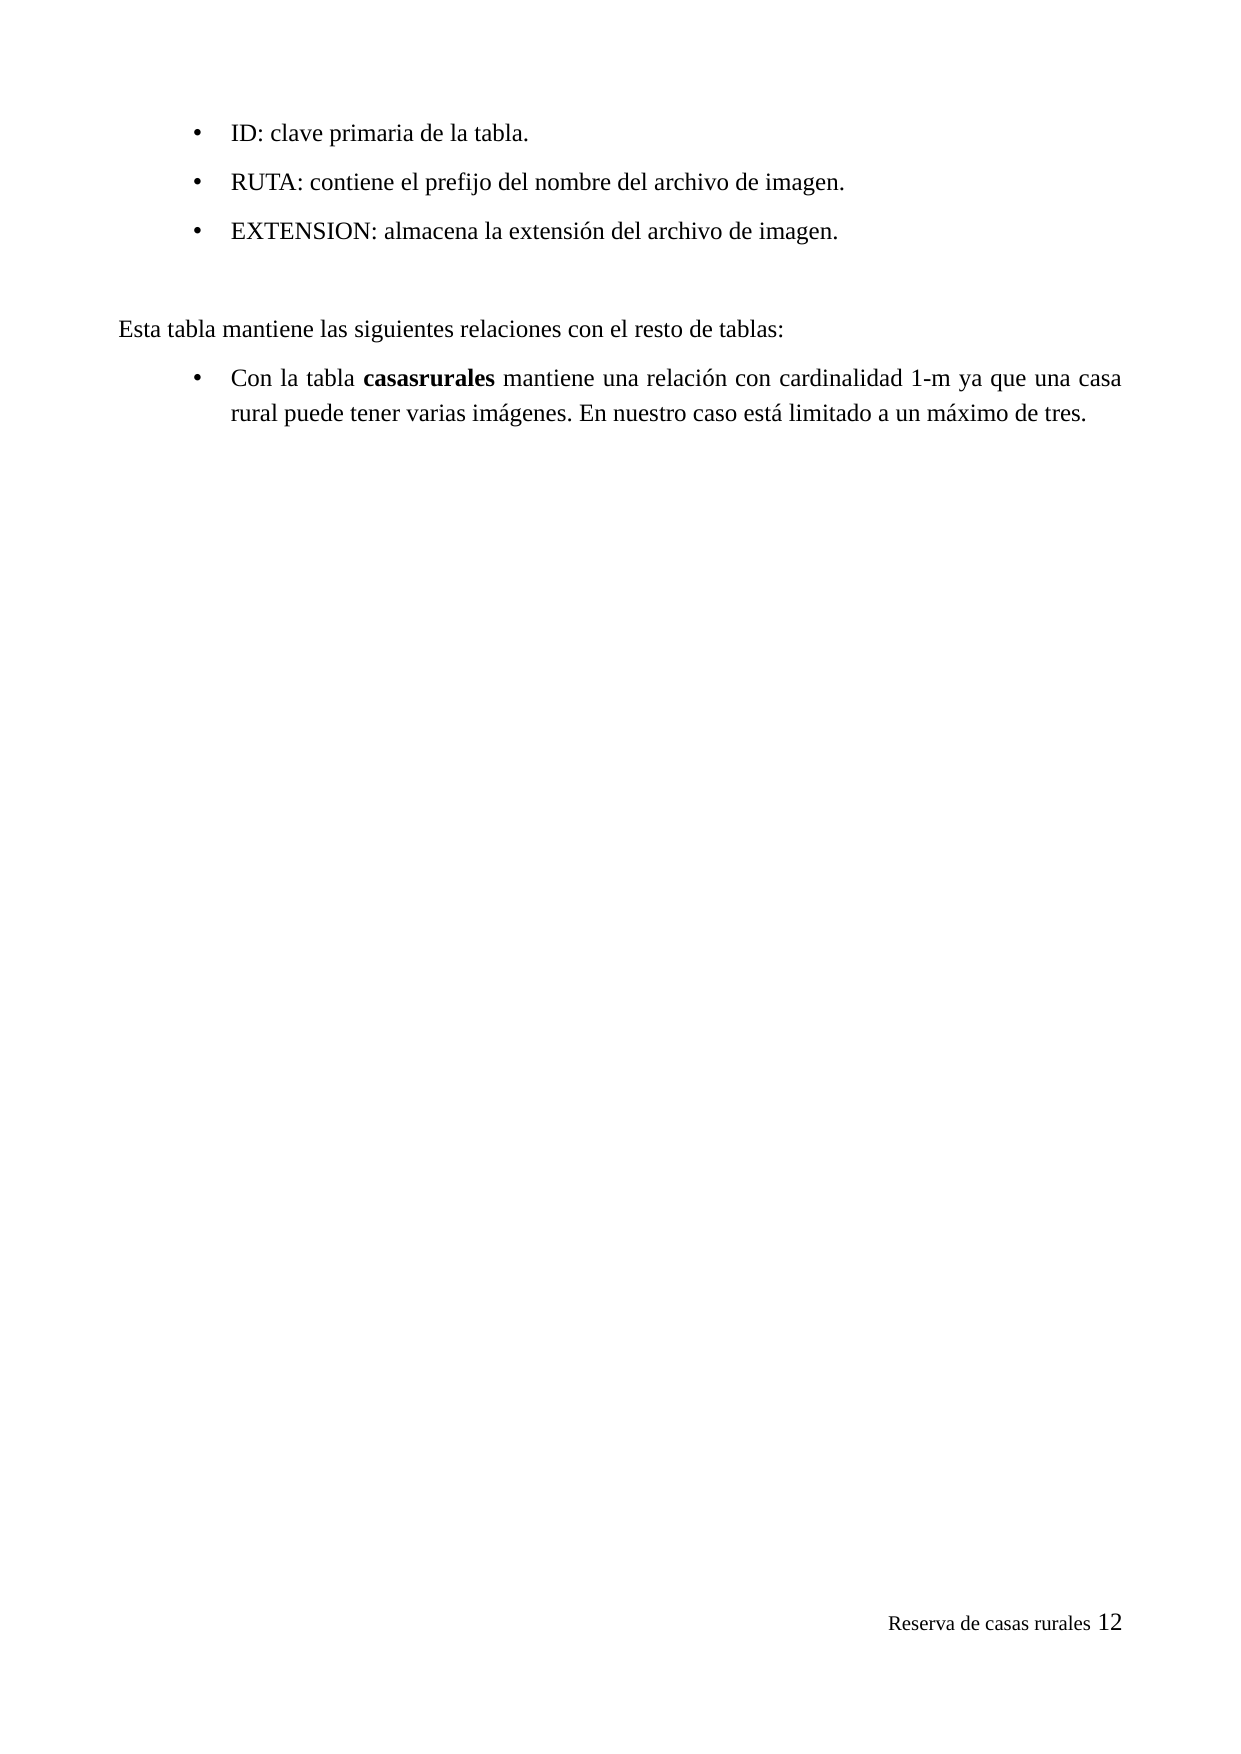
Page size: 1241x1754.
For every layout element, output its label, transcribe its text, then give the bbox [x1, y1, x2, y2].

text Esta tabla mantiene las siguientes relaciones con el resto de tablas: [118, 314, 1122, 343]
list Con la tabla casasrurales mantiene una relación con cardinalidad 1-m ya que una casa rural puede tener varias imágenes. En nuestro caso está limitado a un máximo de tres. [193, 363, 1122, 427]
list ID: clave primaria de la tabla. [193, 118, 1122, 147]
list EXTENSION: almacena la extensión del archivo de imagen. [193, 216, 1122, 245]
list RUTA: contiene el prefijo del nombre del archivo de imagen. [193, 167, 1122, 196]
